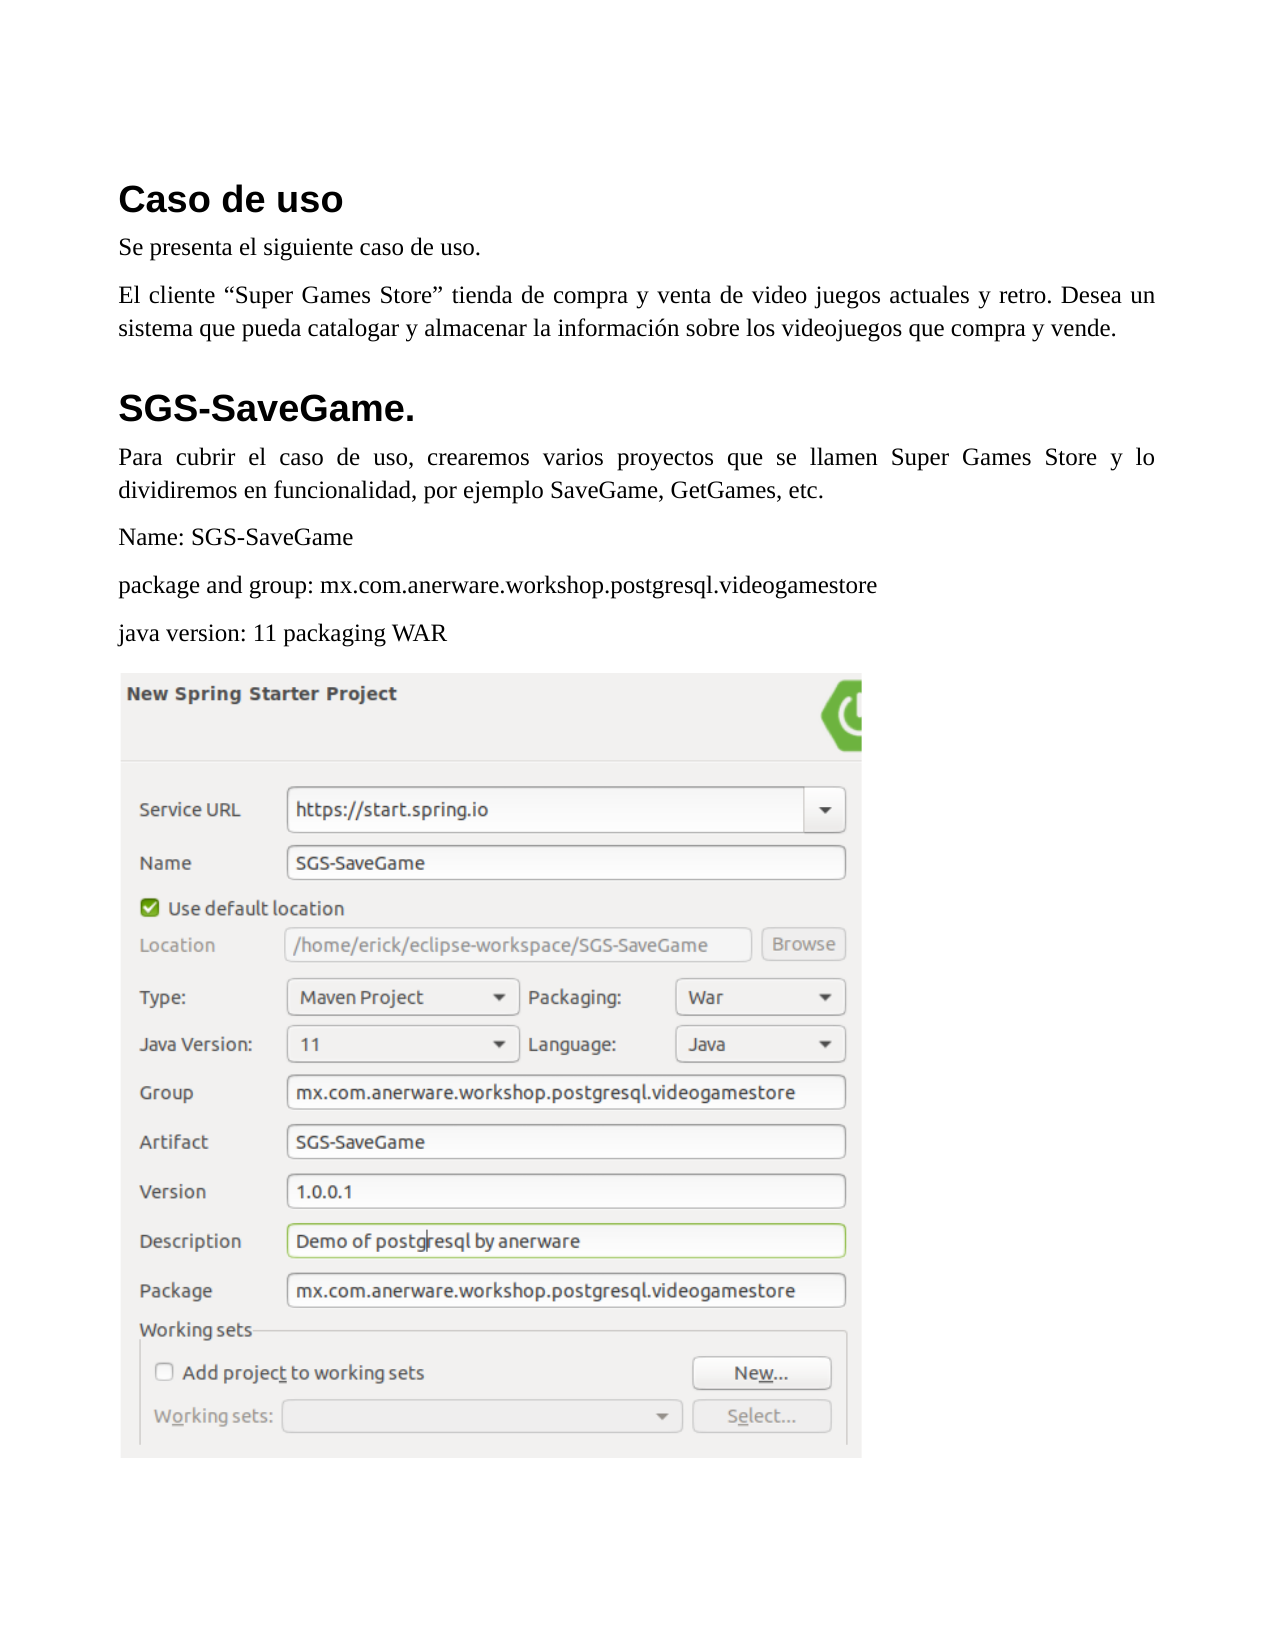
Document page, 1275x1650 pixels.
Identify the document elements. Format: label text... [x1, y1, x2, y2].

text El cliente “Super Games Store” tienda de compra y venta de video juegos actuales y retro. Desea un sistema que pueda catalogar y almacenar la información sobre los videojuegos que compra y vende. [118, 280, 1157, 342]
text Se presenta el siguiente caso de uso. [118, 232, 1157, 261]
text Para cubrir el caso de uso, crearemos varios proyectos que se llamen Super Games Store y lo dividiremos en funcionalidad, por ejemplo SaveGame, GetGames, etc. [118, 442, 1157, 504]
text java version: 11 packaging WAR [118, 618, 1157, 646]
subtitle SGS-SaveGame. [118, 386, 1157, 429]
text package and group: mx.com.anerware.workshop.postgresql.videogamestore [118, 570, 1157, 599]
subtitle Caso de uso [118, 176, 1157, 220]
text Name: SGS-SaveGame [118, 522, 1157, 551]
picture [120, 673, 862, 1458]
